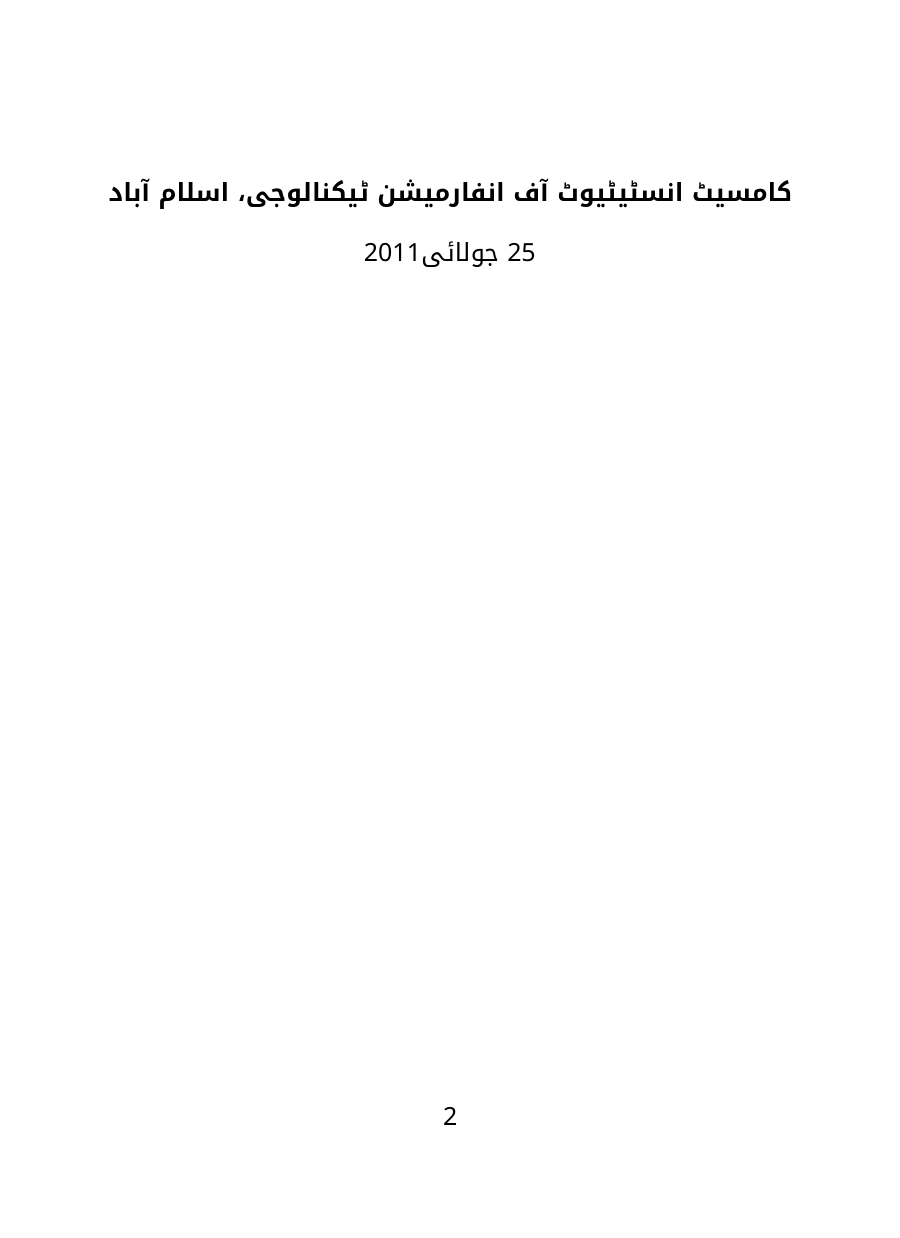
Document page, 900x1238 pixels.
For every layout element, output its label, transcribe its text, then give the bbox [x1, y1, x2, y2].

text 25 جولائی2011 [105, 229, 795, 276]
text کامسیٹ انسٹیٹیوٹ آف انفارمیشن ٹیکنالوجی، اسلام آباد [105, 169, 795, 216]
